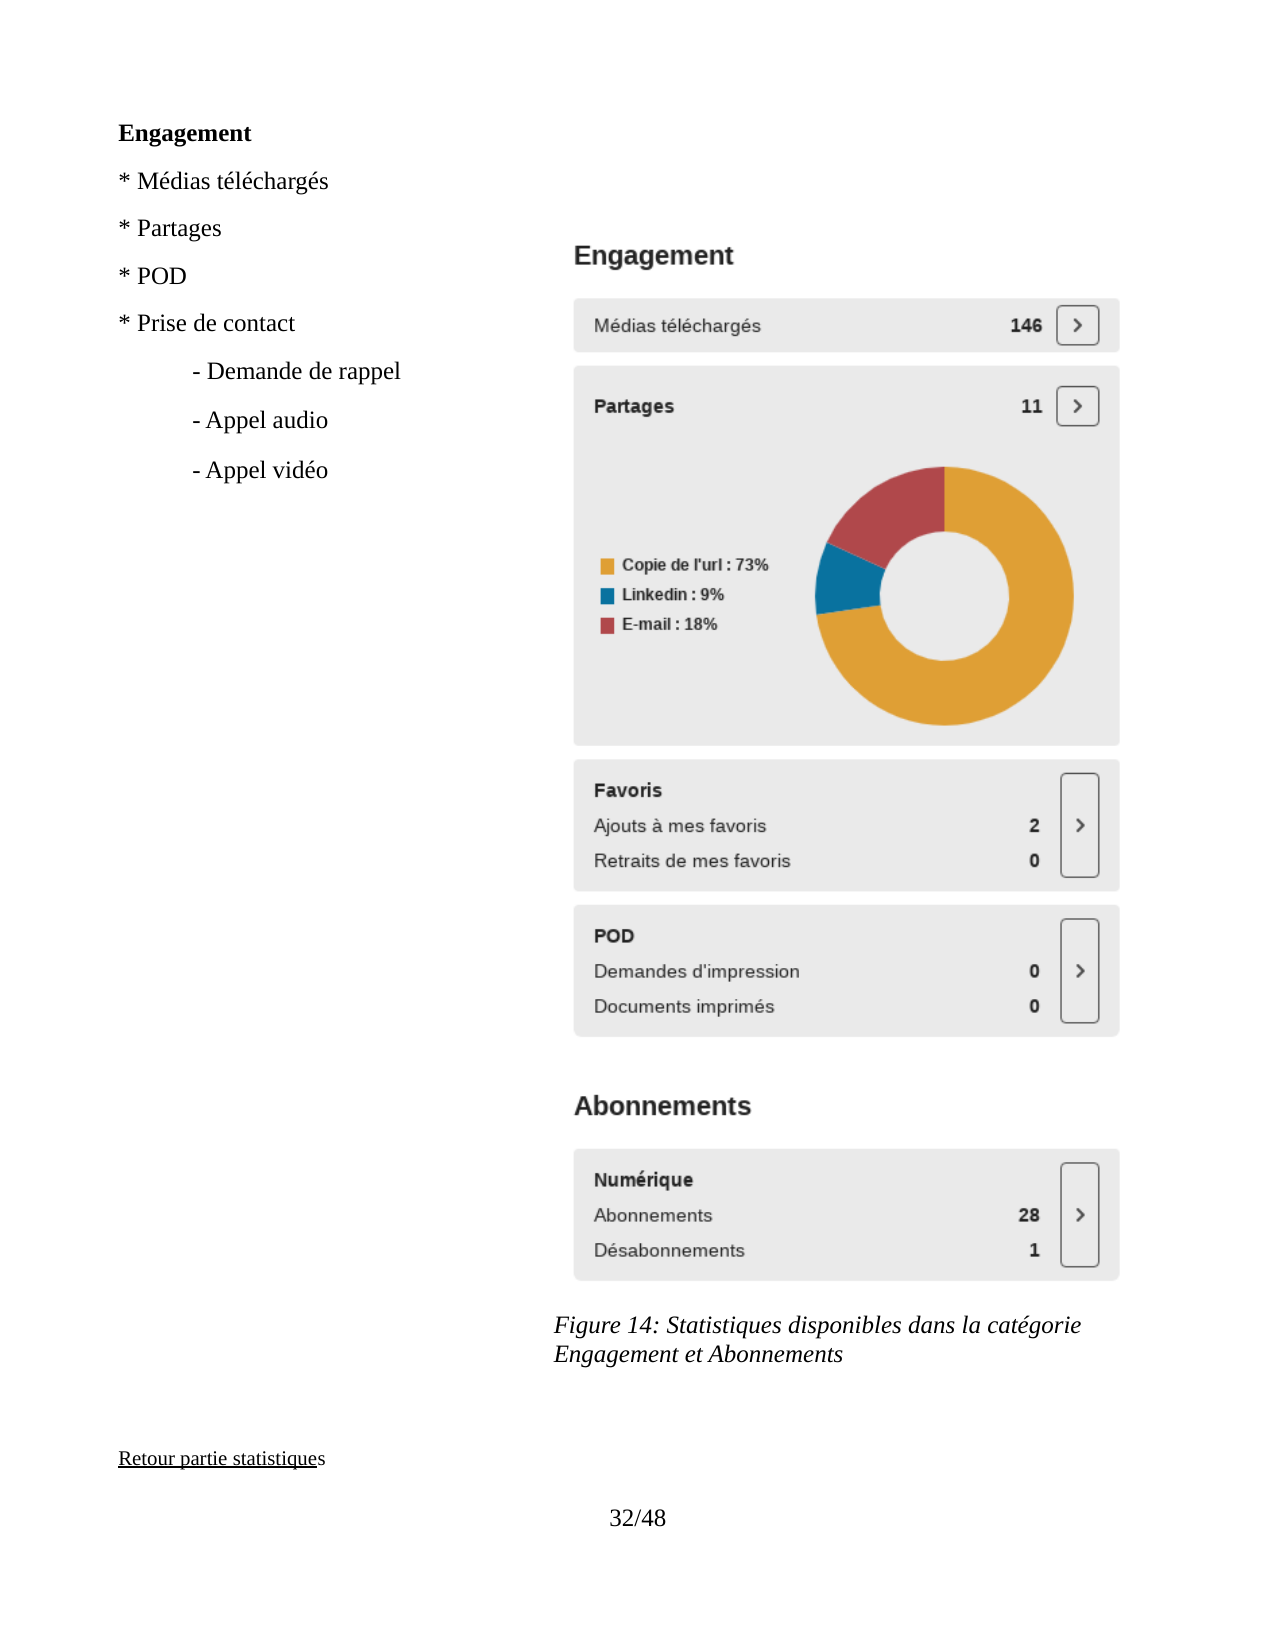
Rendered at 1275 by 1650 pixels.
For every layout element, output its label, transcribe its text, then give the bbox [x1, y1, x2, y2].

text * Médias téléchargés [118, 166, 1157, 194]
text [1143, 308, 1157, 337]
text * Partages [118, 208, 1157, 1371]
text - Demande de rappel [118, 356, 551, 385]
text Engagement [118, 118, 1157, 147]
text [1143, 455, 1157, 484]
text [1143, 406, 1157, 434]
text * Prise de contact [118, 308, 551, 337]
picture [553, 223, 1141, 1306]
text - Appel audio [118, 406, 551, 434]
text [1143, 261, 1157, 290]
text Retour partie statistiques [118, 1446, 1157, 1469]
text * POD [118, 261, 551, 290]
text [1143, 356, 1157, 385]
text Figure 14: Statistiques disponibles dans la catégorie Engagement et Abonnements [553, 1306, 1140, 1368]
text - Appel vidéo [118, 455, 551, 484]
